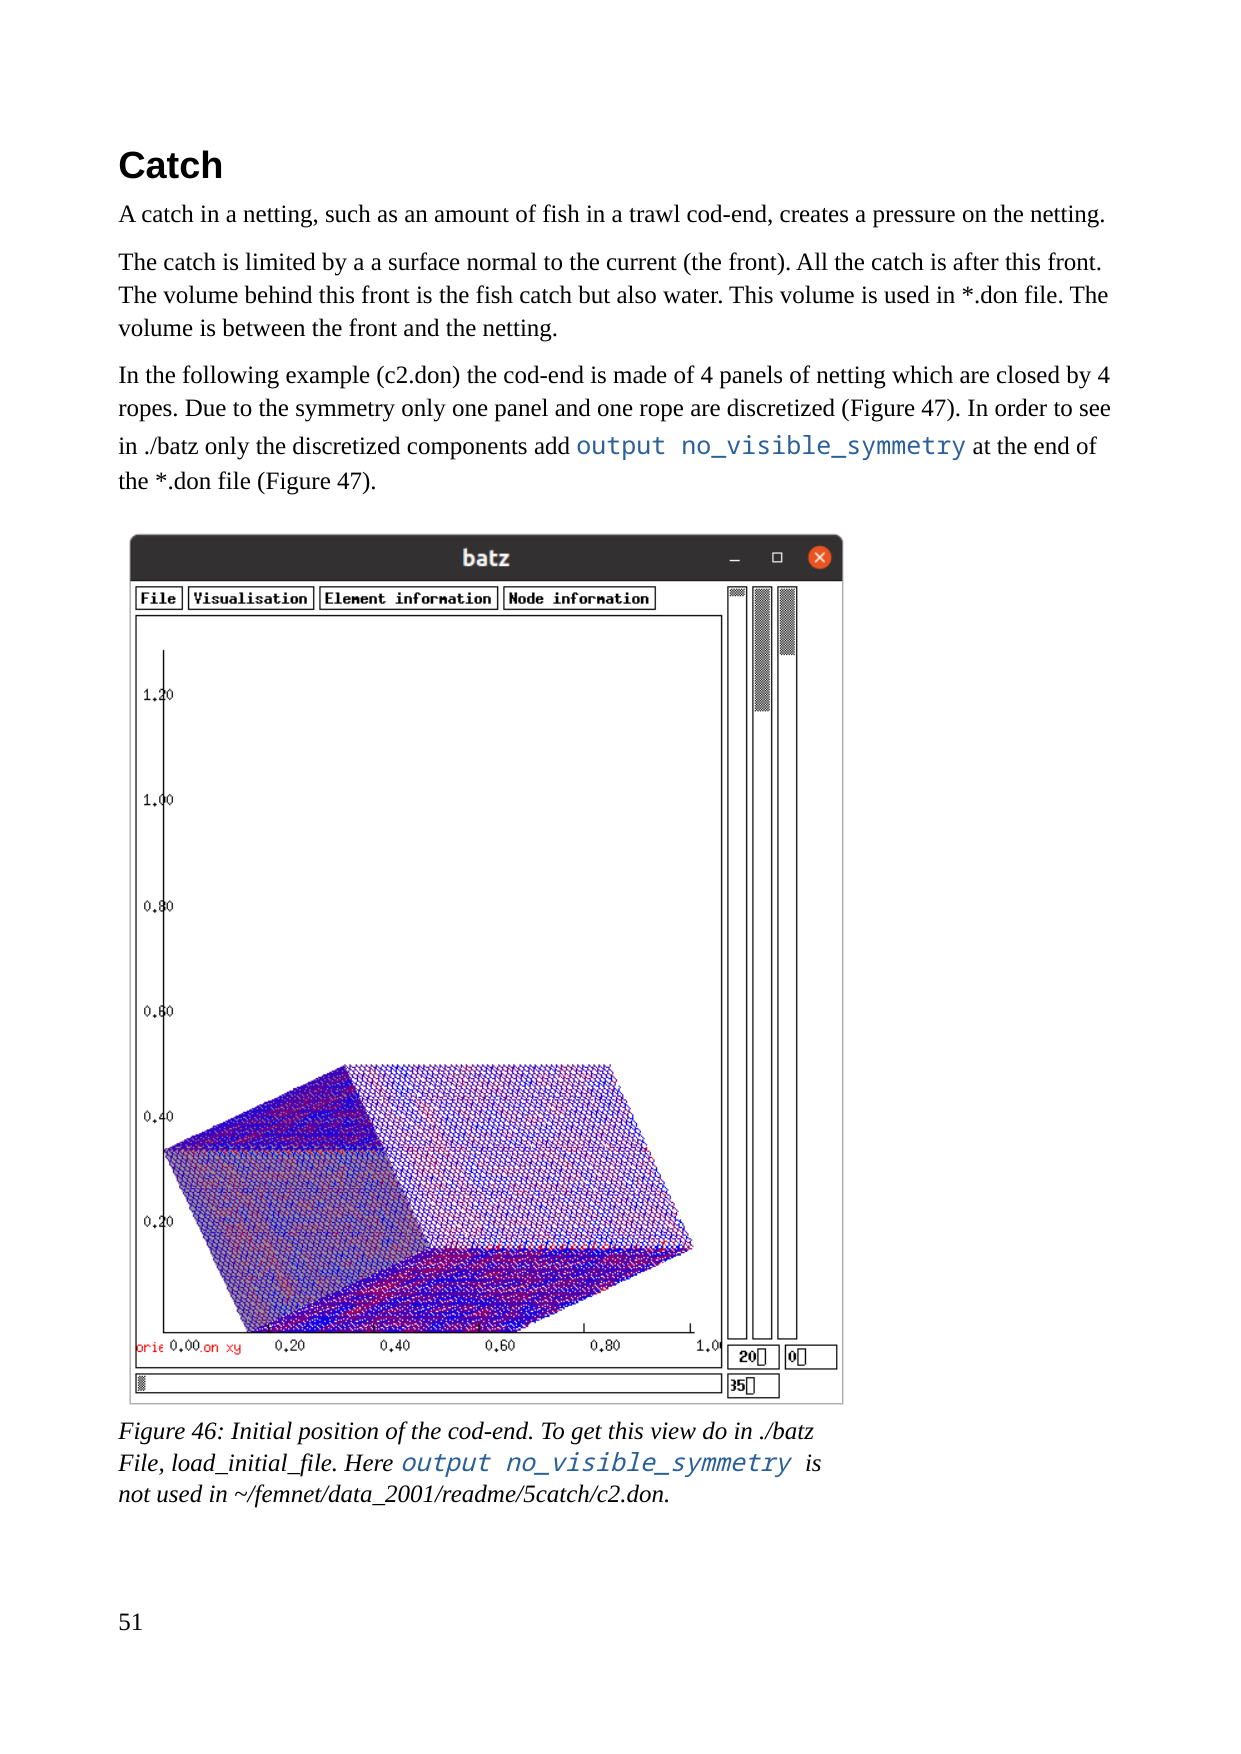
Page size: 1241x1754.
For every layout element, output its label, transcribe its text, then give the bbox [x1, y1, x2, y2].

text Figure 46: Initial position of the cod-end. To get this view do in ./batz File, load_initial_file. Here output no_visible_symmetry is not used in ~/femnet/data_2001/readme/5catch/c2.don. [118, 1416, 854, 1507]
text A catch in a netting, such as an amount of fish in a trawl cod-end, creates a pressure on the netting. [118, 199, 1122, 228]
text The catch is limited by a a surface normal to the current (the front). All the catch is after this front. The volume behind this front is the fish catch but also water. This volume is used in *.don file. The volume is between the front and the netting. [118, 247, 1122, 342]
picture [118, 525, 855, 1416]
subtitle Catch [118, 143, 1122, 187]
text In the following example (c2.don) the cod-end is made of 4 panels of netting which are closed by 4 ropes. Due to the symmetry only one panel and one rope are discretized (Figure 47). In order to see in ./batz only the discretized components add output no_visible_symmetry at the end of the *.don file (Figure 47). [118, 361, 1122, 494]
